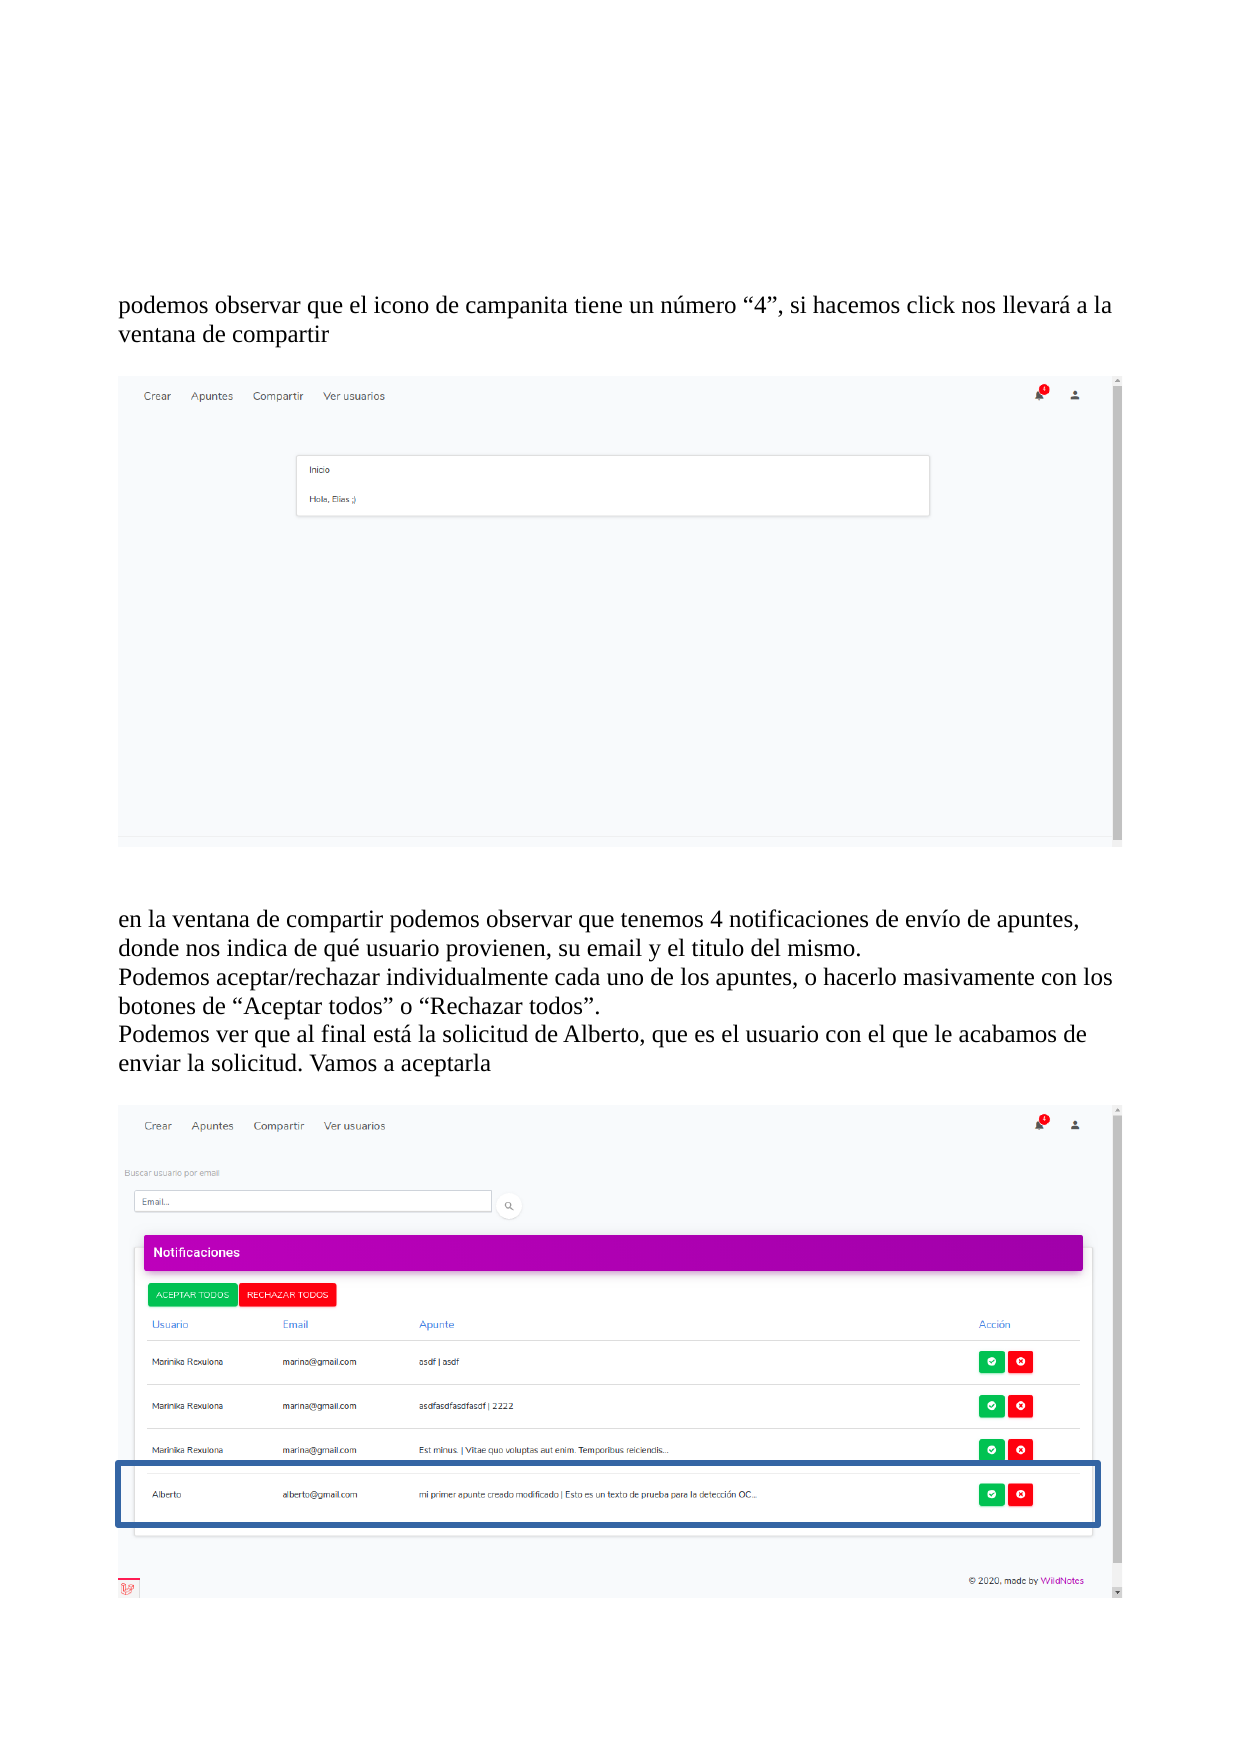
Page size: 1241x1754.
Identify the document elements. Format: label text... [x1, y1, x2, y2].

picture [121, 1466, 1095, 1522]
picture [118, 376, 1123, 847]
text podemos observar que el icono de campanita tiene un número “4”, si hacemos click nos llevará a la ventana de compartir [118, 291, 1122, 348]
picture [118, 1105, 1123, 1598]
text Podemos aceptar/rechazar individualmente cada uno de los apuntes, o hacerlo masivamente con los botones de “Aceptar todos” o “Rechazar todos”. [118, 962, 1122, 1019]
text Podemos ver que al final está la solicitud de Alberto, que es el usuario con el que le acabamos de enviar la solicitud. Vamos a aceptarla [118, 1019, 1122, 1077]
text en la ventana de compartir podemos observar que tenemos 4 notificaciones de envío de apuntes, donde nos indica de qué usuario provienen, su email y el titulo del mismo. [118, 904, 1122, 962]
